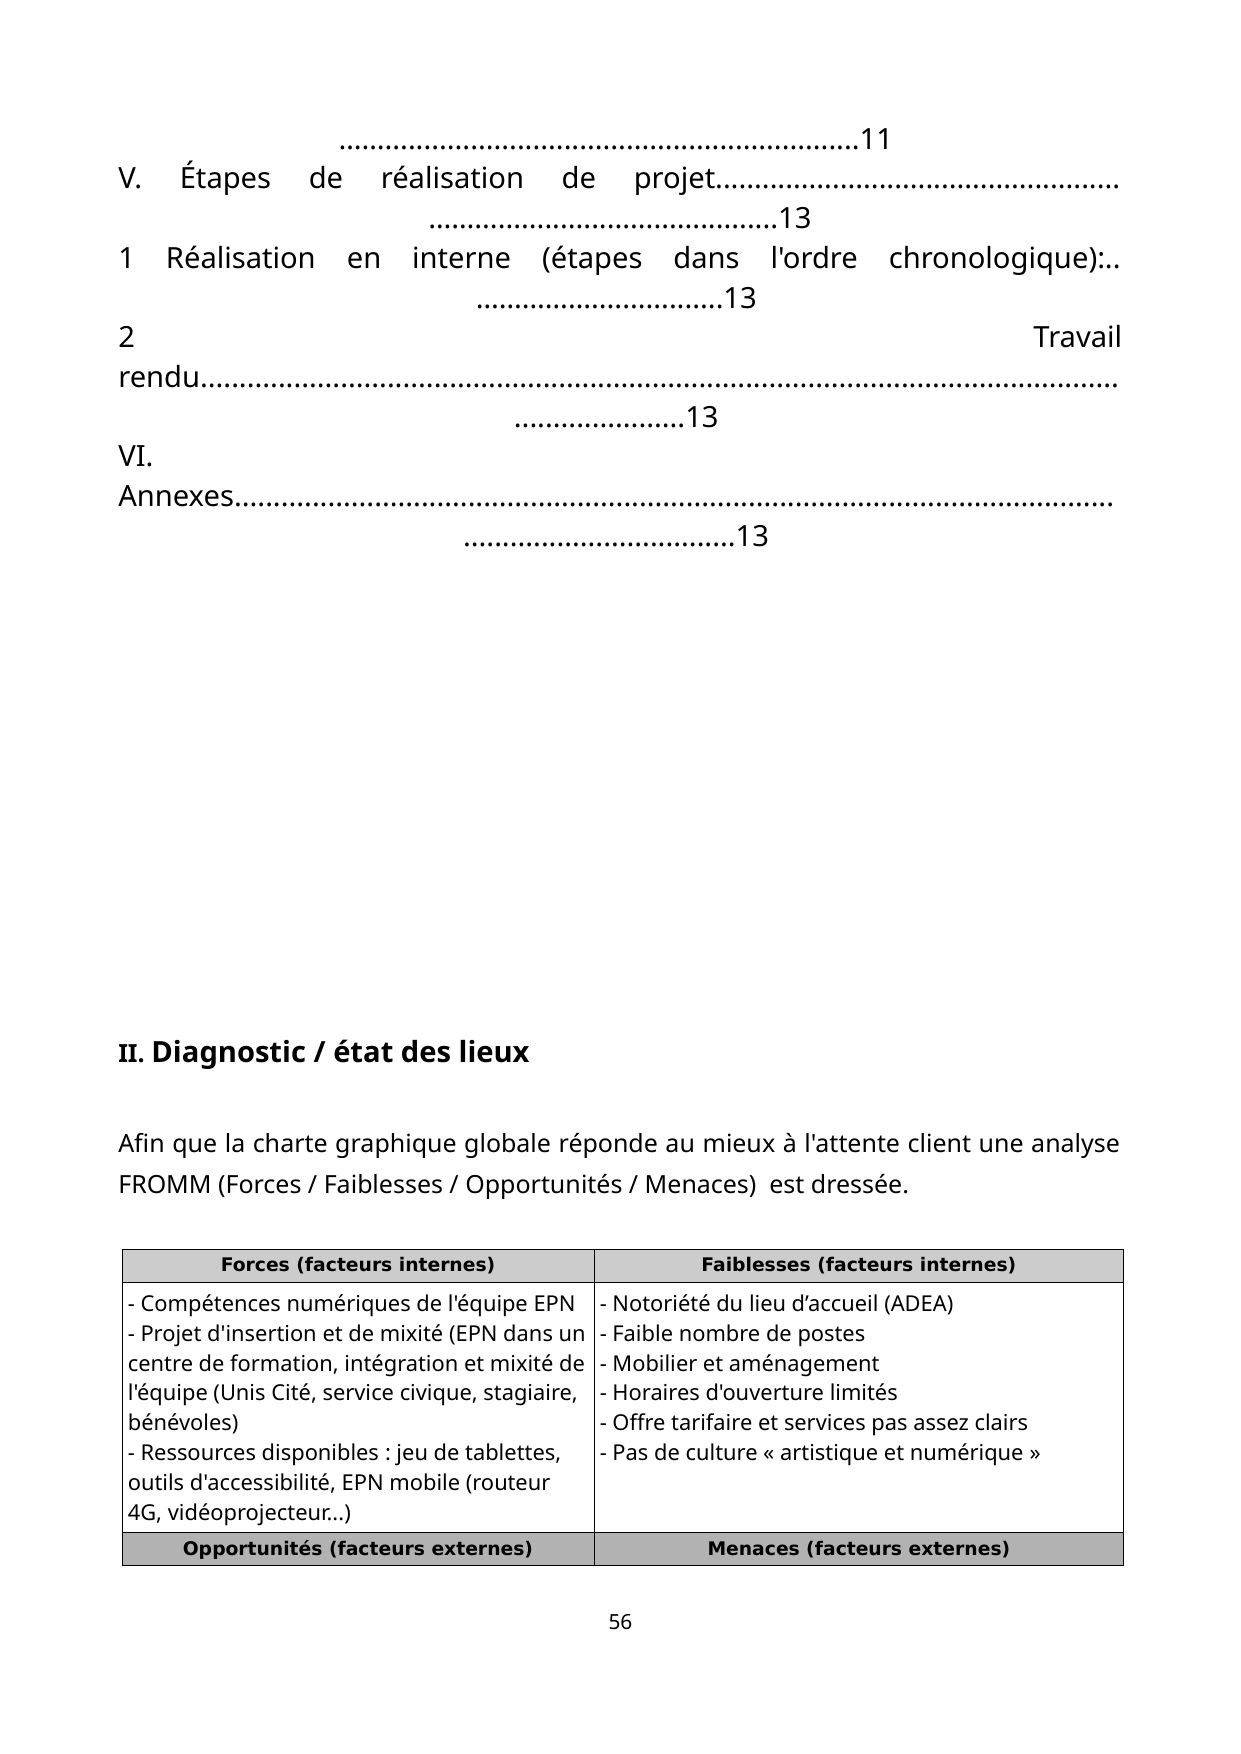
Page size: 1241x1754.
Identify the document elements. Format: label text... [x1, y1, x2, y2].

text II. Diagnostic / état des lieux [118, 1031, 1122, 1071]
table_cell Menaces (facteurs externes) [595, 1533, 1123, 1565]
text 1 Réalisation en interne (étapes dans l'ordre chronologique):..…………….................13 [118, 237, 1122, 317]
text VI. Annexes....................................................................................................................................................13 [118, 436, 1122, 555]
table_header Faiblesses (facteurs internes) [595, 1250, 1123, 1282]
table_cell - Compétences numériques de l'équipe EPN - Projet d'insertion et de mixité (EPN dans un centre de formation, intégration et mixité de l'équipe (Unis Cité, service civique, stagiaire, bénévoles) - Ressources disponibles : jeu de tablettes, outils d'accessibilité, EPN mobile (routeur 4G, vidéoprojecteur...) [123, 1283, 594, 1532]
table_cell Opportunités (facteurs externes) [123, 1533, 594, 1565]
text V. Étapes de réalisation de projet....................................................…….......................................13 [118, 158, 1122, 237]
table_cell - Notoriété du lieu d’accueil (ADEA) - Faible nombre de postes - Mobilier et aménagement - Horaires d'ouverture limités - Offre tarifaire et services pas assez clairs - Pas de culture « artistique et numérique » [595, 1283, 1123, 1532]
text Afin que la charte graphique globale réponde au mieux à l'attente client une analyse FROMM (Forces / Faiblesses / Opportunités / Menaces) est dressée. [118, 1126, 1122, 1201]
text …….............................................................11 [118, 118, 1122, 158]
text 2 Travail rendu............................................................................................................................................13 [118, 317, 1122, 436]
table_header Forces (facteurs internes) [123, 1250, 594, 1282]
